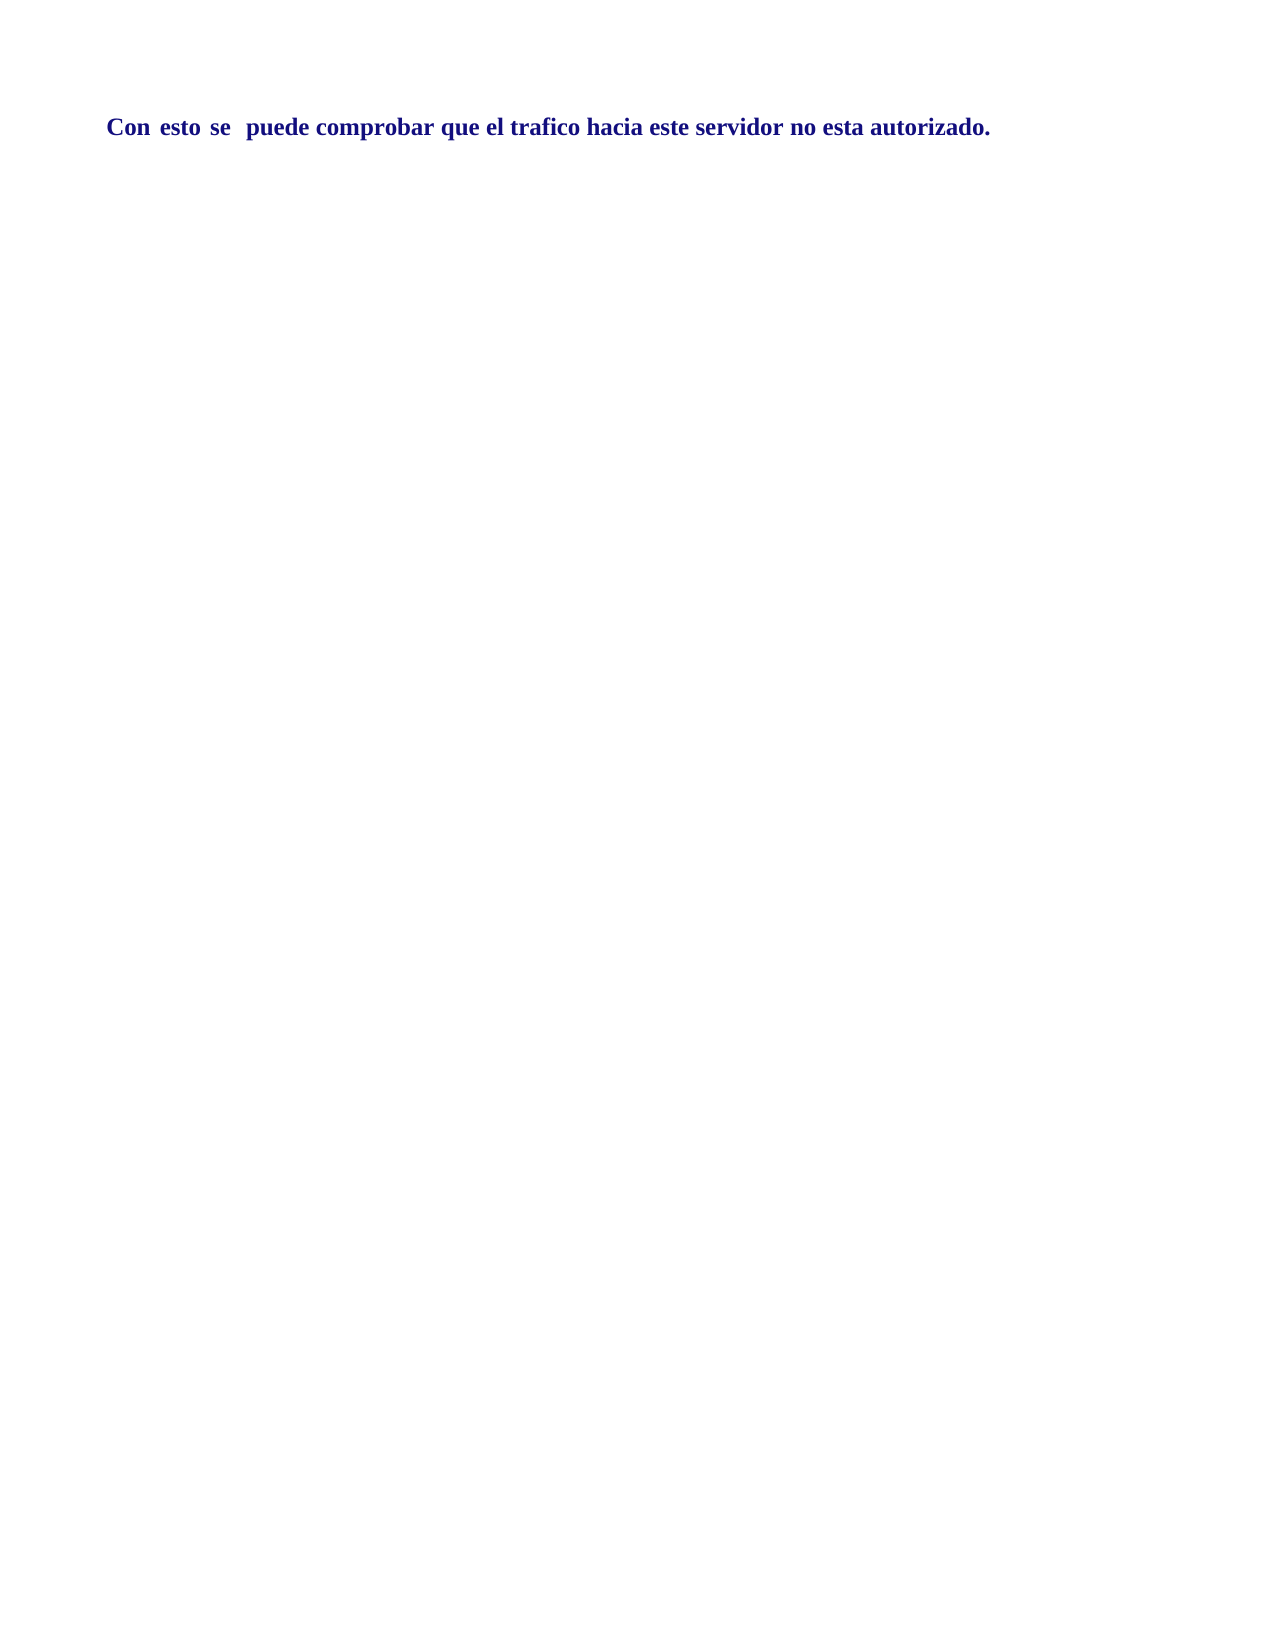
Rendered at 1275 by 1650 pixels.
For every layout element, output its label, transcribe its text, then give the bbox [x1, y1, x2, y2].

text Con esto se puede comprobar que el trafico hacia este servidor no esta autorizado. [106, 112, 1153, 141]
